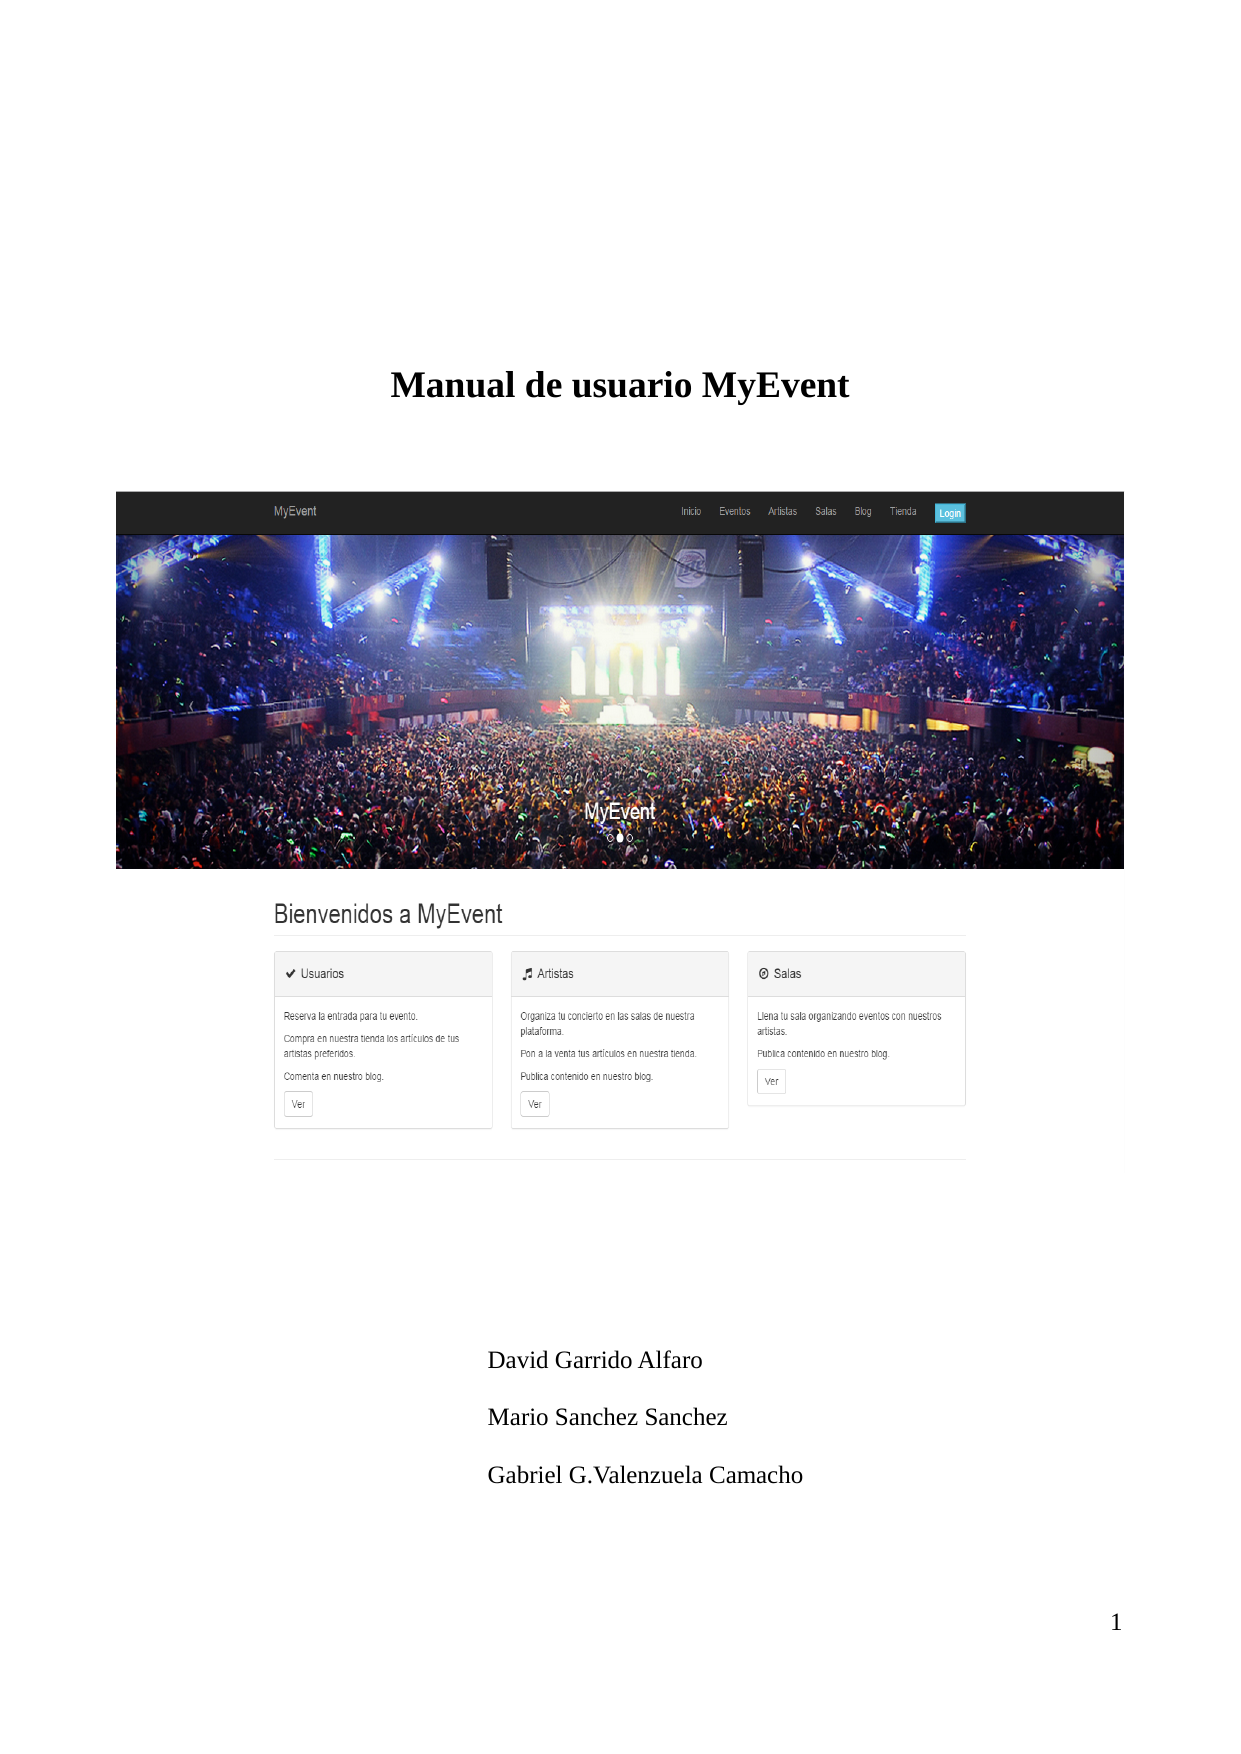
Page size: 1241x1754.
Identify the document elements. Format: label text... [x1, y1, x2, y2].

text Mario Sanchez Sanchez [118, 1402, 1122, 1431]
text David Garrido Alfaro [118, 1345, 1122, 1373]
text Gabriel G.Valenzuela Camacho [118, 1460, 1122, 1488]
picture [116, 491, 1125, 1173]
text Manual de usuario MyEvent [118, 362, 1122, 406]
